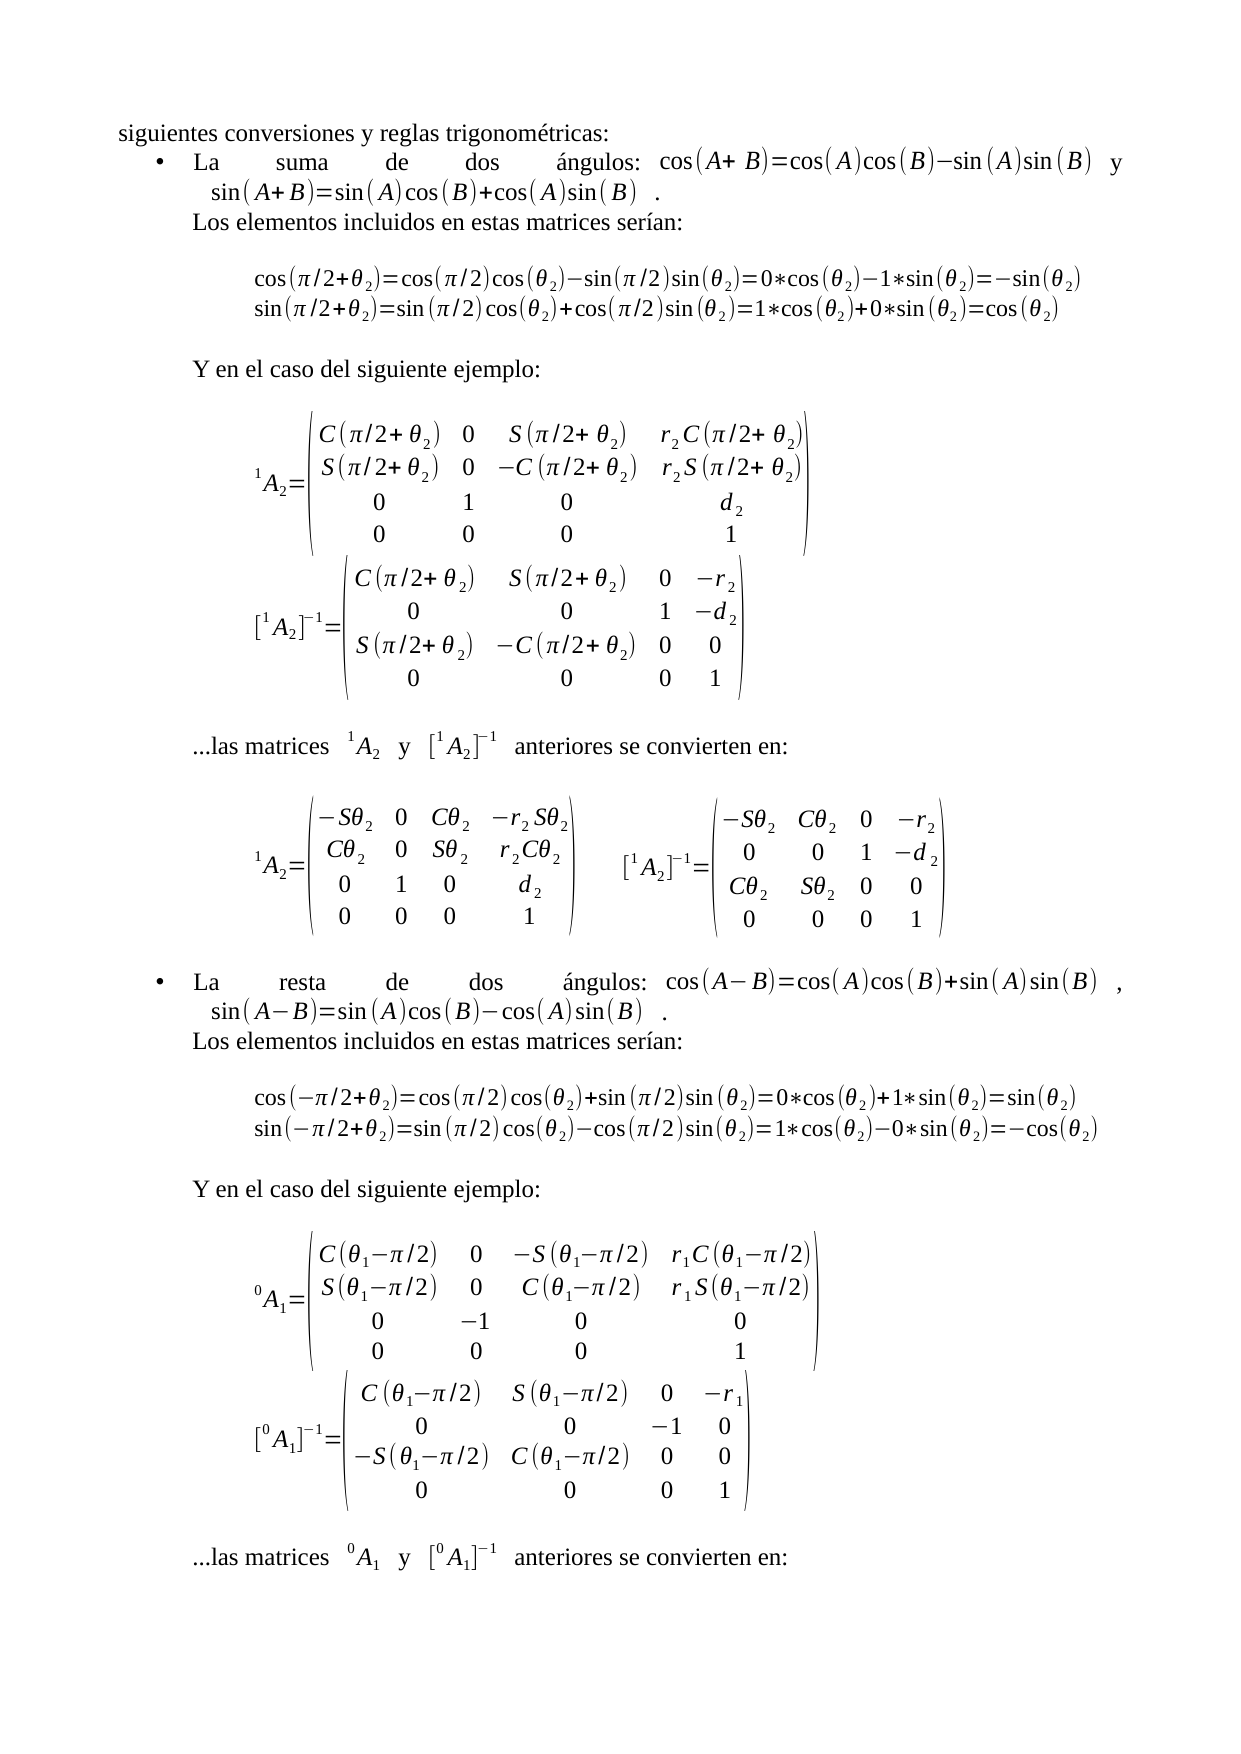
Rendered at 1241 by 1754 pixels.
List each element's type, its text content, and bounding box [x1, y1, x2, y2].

list La resta de dos ángulos:, . [156, 966, 1122, 1026]
list La suma de dos ángulos:y. [156, 147, 1122, 207]
text Los elementos incluidos en estas matrices serían: [192, 1026, 1122, 1055]
text siguientes conversiones y reglas trigonométricas: [118, 118, 1122, 147]
text ...las matricesyanteriores se convierten en: [192, 1539, 1122, 1574]
text Los elementos incluidos en estas matrices serían: [192, 207, 1122, 236]
text Y en el caso del siguiente ejemplo: [192, 1174, 1122, 1202]
text ...las matricesyanteriores se convierten en: [192, 728, 1122, 763]
text Y en el caso del siguiente ejemplo: [192, 354, 1122, 383]
